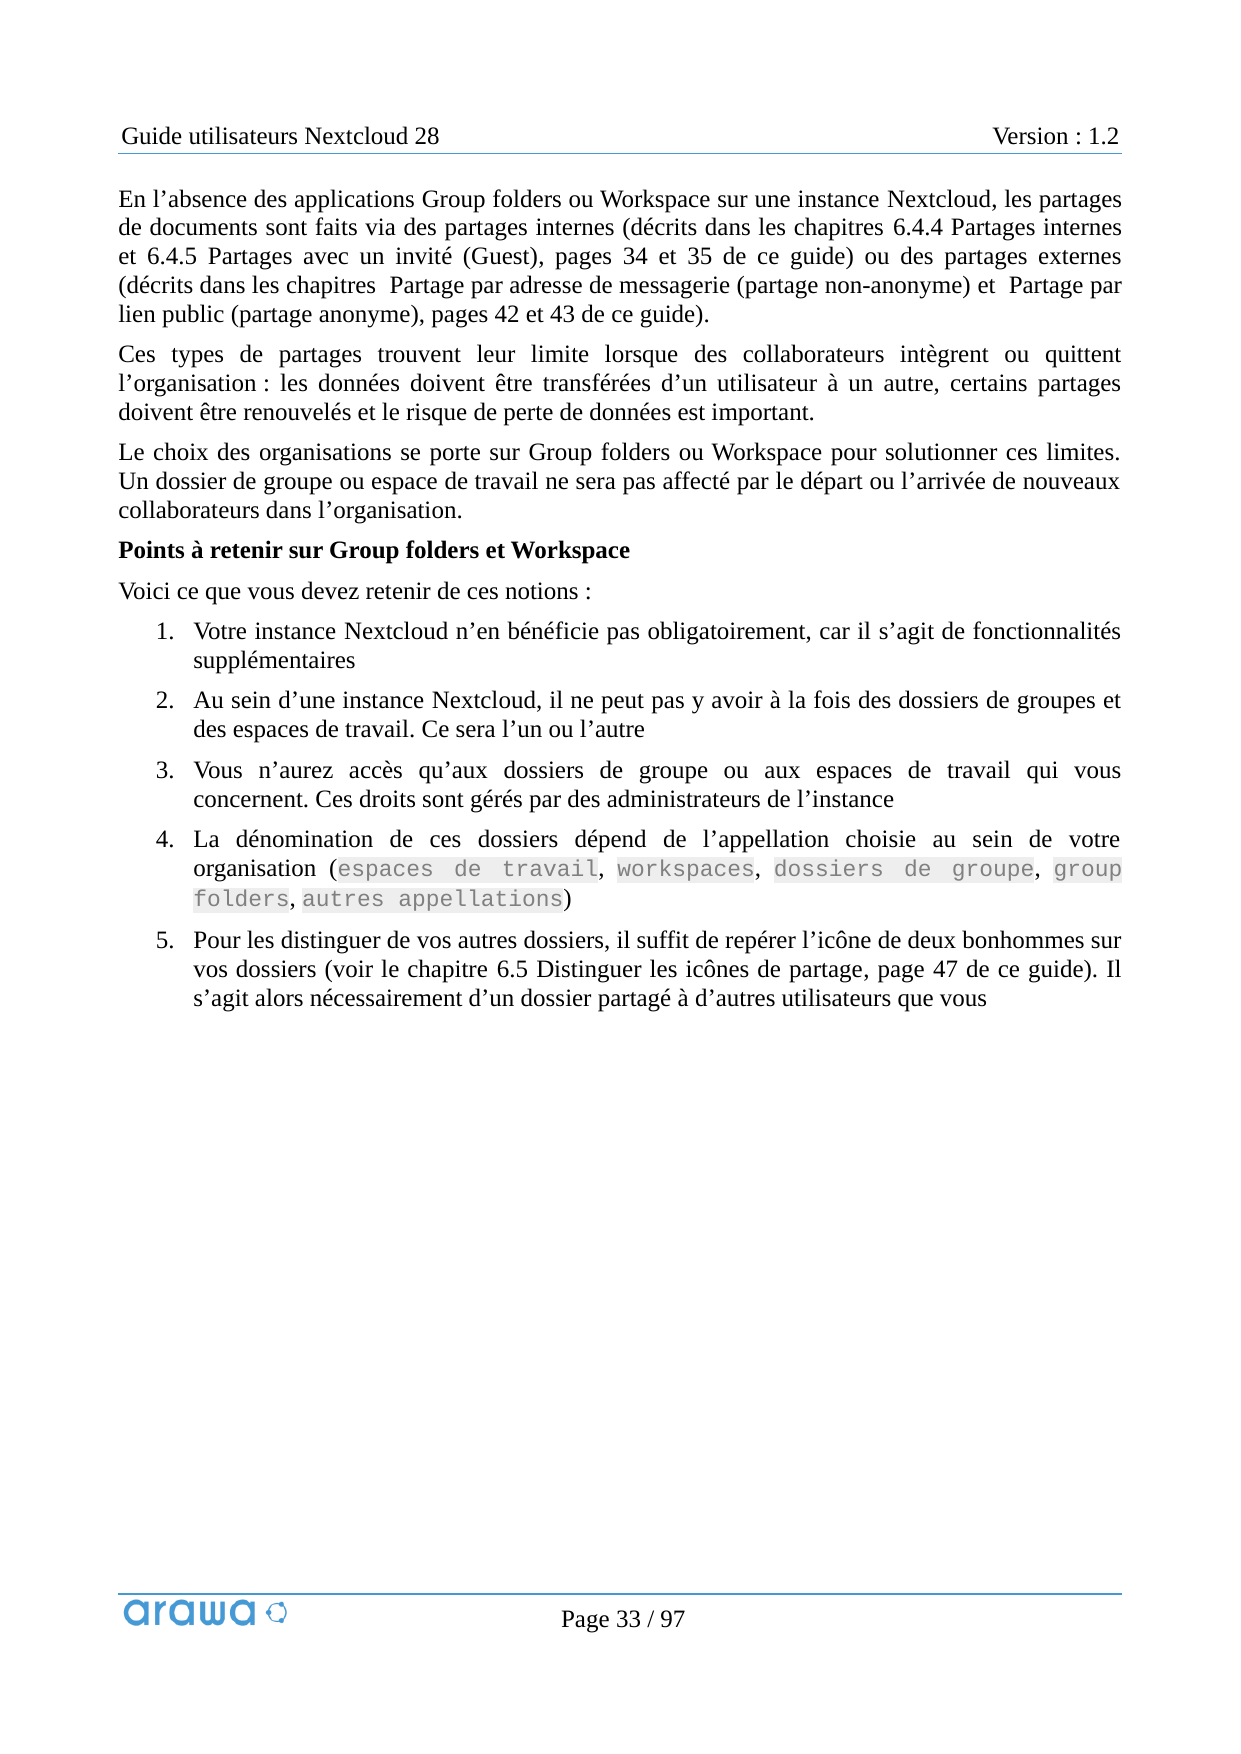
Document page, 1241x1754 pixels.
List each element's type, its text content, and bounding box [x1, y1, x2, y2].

text Ces types de partages trouvent leur limite lorsque des collaborateurs intègrent ou quittent l’organisation : les données doivent être transférées d’un utilisateur à un autre, certains partages doivent être renouvelés et le risque de perte de données est important. [118, 339, 1122, 426]
text En l’absence des applications Group folders ou Workspace sur une instance Nextcloud, les partages de documents sont faits via des partages internes (décrits dans les chapitres 6.4.4 Partages internes et 6.4.5 Partages avec un invité (Guest), pages 34 et 35 de ce guide) ou des partages externes (décrits dans les chapitres Partage par adresse de messagerie (partage non-anonyme) et Partage par lien public (partage anonyme), pages 42 et 43 de ce guide). [118, 184, 1122, 327]
text Points à retenir sur Group folders et Workspace [118, 535, 1122, 564]
text Le choix des organisations se porte sur Group folders ou Workspace pour solutionner ces limites. Un dossier de groupe ou espace de travail ne sera pas affecté par le départ ou l’arrivée de nouveaux collaborateurs dans l’organisation. [118, 437, 1122, 523]
list Pour les distinguer de vos autres dossiers, il suffit de repérer l’icône de deux bonhommes sur vos dossiers (voir le chapitre 6.5 Distinguer les icônes de partage, page 47 de ce guide). Il s’agit alors nécessairement d’un dossier partagé à d’autres utilisateurs que vous [156, 925, 1122, 1011]
list Vous n’aurez accès qu’aux dossiers de groupe ou aux espaces de travail qui vous concernent. Ces droits sont gérés par des administrateurs de l’instance [156, 755, 1122, 812]
list Votre instance Nextcloud n’en bénéficie pas obligatoirement, car il s’agit de fonctionnalités supplémentaires [156, 616, 1122, 674]
list Au sein d’une instance Nextcloud, il ne peut pas y avoir à la fois des dossiers de groupes et des espaces de travail. Ce sera l’un ou l’autre [156, 686, 1122, 743]
picture [121, 1597, 290, 1628]
list La dénomination de ces dossiers dépend de l’appellation choisie au sein de votre organisation (espaces de travail, workspaces, dossiers de groupe, group folders, autres appellations) [156, 824, 1122, 913]
text Voici ce que vous devez retenir de ces notions : [118, 576, 1122, 604]
